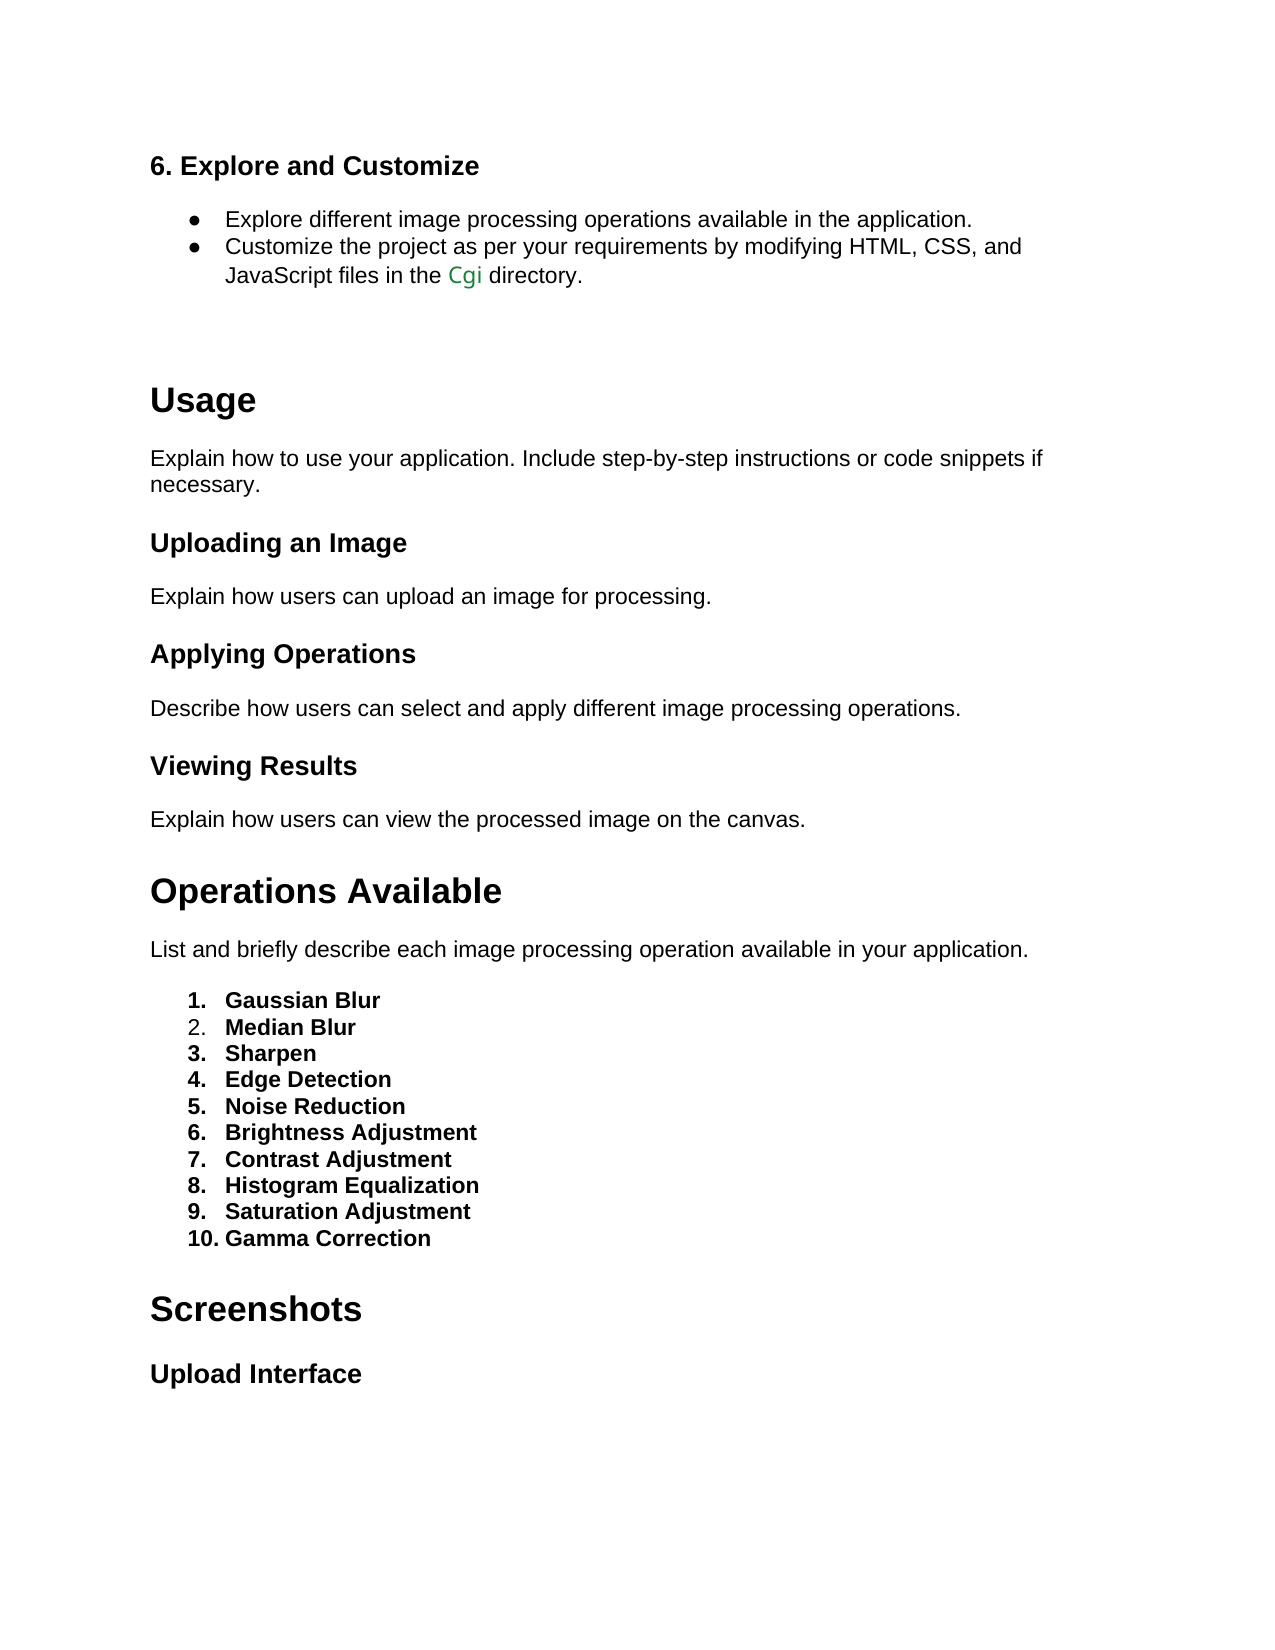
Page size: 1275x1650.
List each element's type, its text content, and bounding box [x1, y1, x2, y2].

list Explore different image processing operations available in the application. [187, 206, 1125, 233]
text Explain how to use your application. Include step-by-step instructions or code snippets if necessary. [150, 445, 1125, 497]
list Sharpen [187, 1040, 1125, 1066]
subtitle Upload Interface [150, 1358, 1125, 1389]
list Edge Detection [187, 1066, 1125, 1093]
list Saturation Adjustment [187, 1198, 1125, 1224]
subtitle Viewing Results [150, 750, 1125, 781]
list Gaussian Blur [187, 987, 1125, 1014]
text Describe how users can select and apply different image processing operations. [150, 695, 1125, 721]
list Median Blur [187, 1014, 1125, 1040]
subtitle Operations Available [150, 870, 1125, 911]
text Explain how users can upload an image for processing. [150, 583, 1125, 609]
subtitle 6. Explore and Customize [150, 150, 1125, 181]
text Explain how users can view the processed image on the canvas. [150, 806, 1125, 833]
list Customize the project as per your requirements by modifying HTML, CSS, and JavaScript files in the Cgi directory. [187, 233, 1125, 290]
subtitle Usage [150, 379, 1125, 420]
subtitle Applying Operations [150, 638, 1125, 670]
subtitle Screenshots [150, 1288, 1125, 1329]
list Gamma Correction [187, 1224, 1125, 1251]
subtitle Uploading an Image [150, 527, 1125, 558]
list Noise Reduction [187, 1093, 1125, 1119]
text List and briefly describe each image processing operation available in your application. [150, 936, 1125, 962]
list Brightness Adjustment [187, 1119, 1125, 1146]
list Contrast Adjustment [187, 1146, 1125, 1172]
list Histogram Equalization [187, 1172, 1125, 1198]
